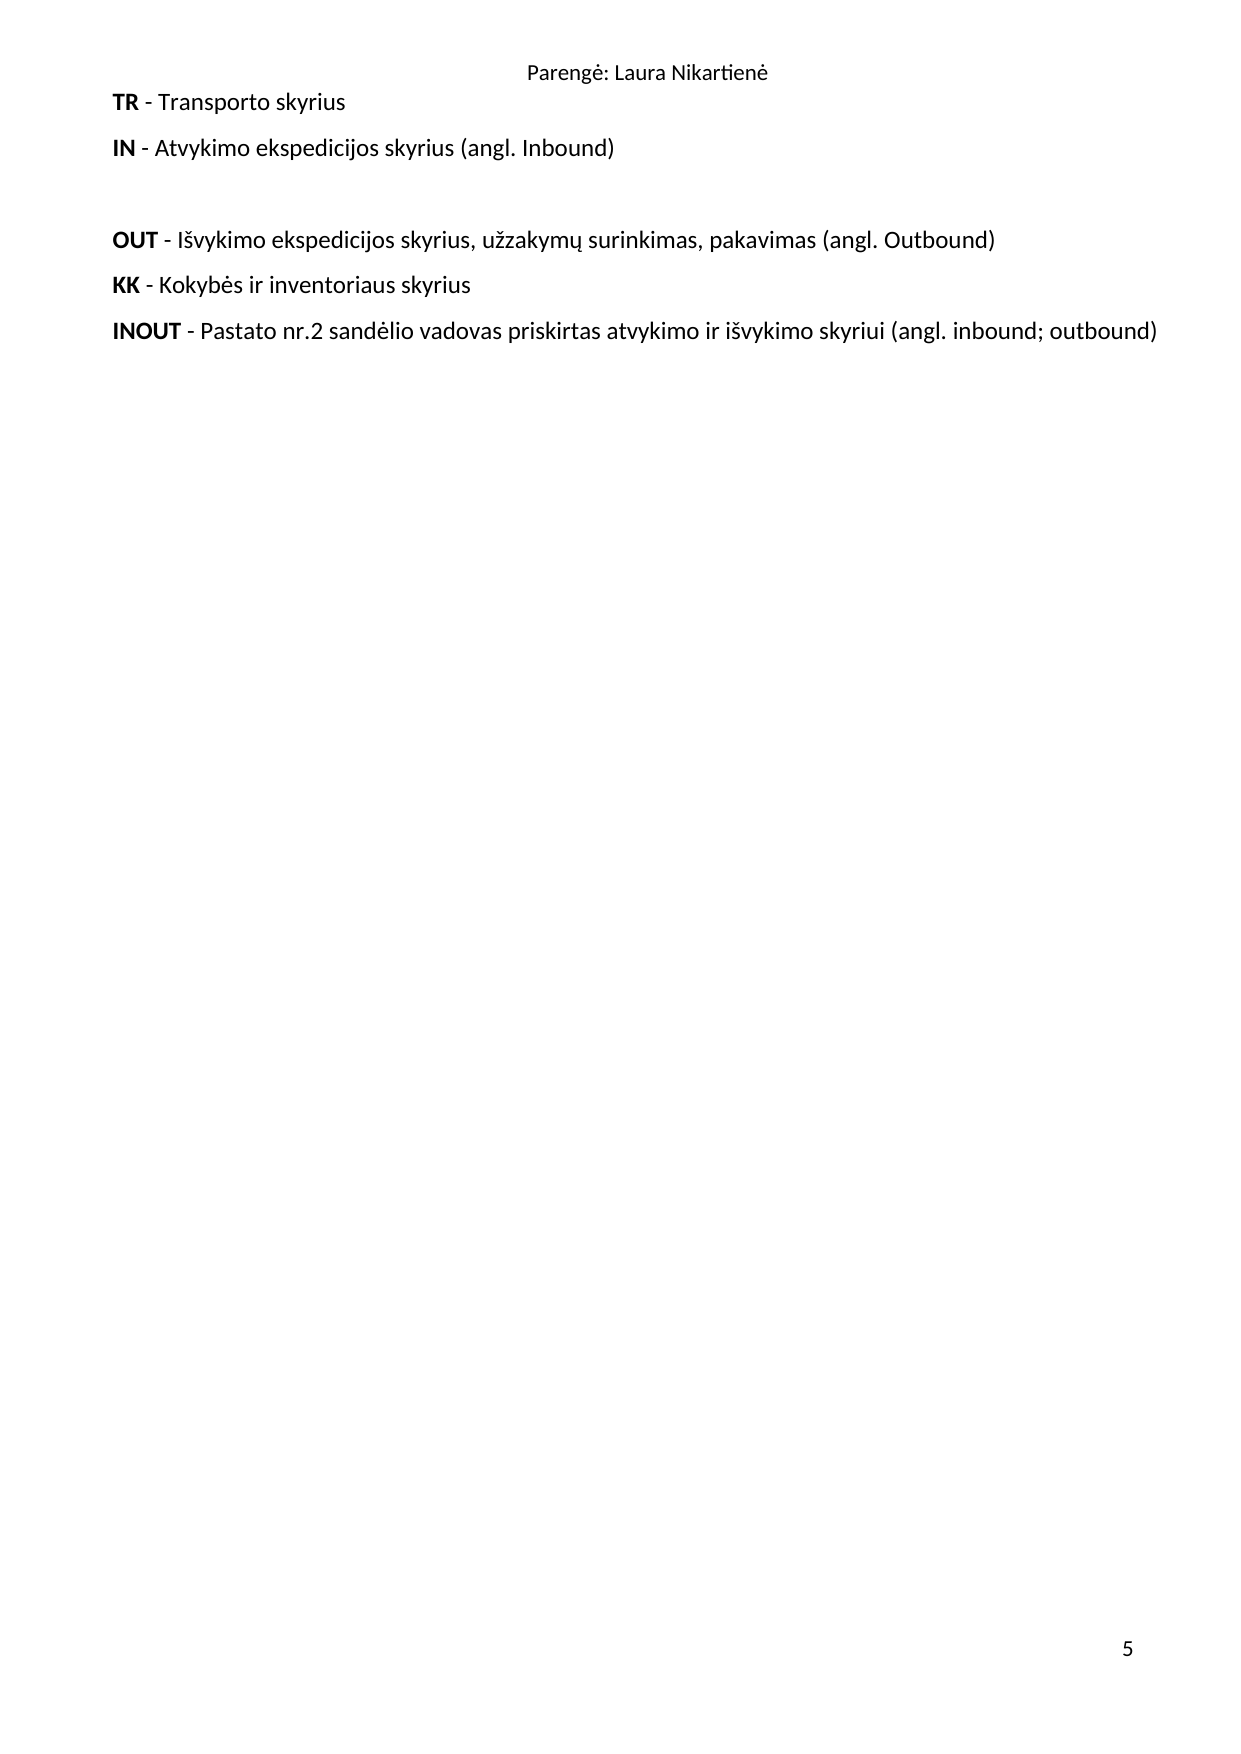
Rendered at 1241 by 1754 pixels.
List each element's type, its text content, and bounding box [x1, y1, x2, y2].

list INOUT - Pastato nr.2 sandėlio vadovas priskirtas atvykimo ir išvykimo skyriui (angl. inbound; outbound) [112, 315, 1183, 346]
list IN - Atvykimo ekspedicijos skyrius (angl. Inbound) [112, 132, 1183, 163]
list KK - Kokybės ir inventoriaus skyrius [112, 269, 1183, 300]
list TR - Transporto skyrius [112, 87, 1183, 117]
list OUT - Išvykimo ekspedicijos skyrius, užzakymų surinkimas, pakavimas (angl. Outbound) [112, 224, 1183, 254]
